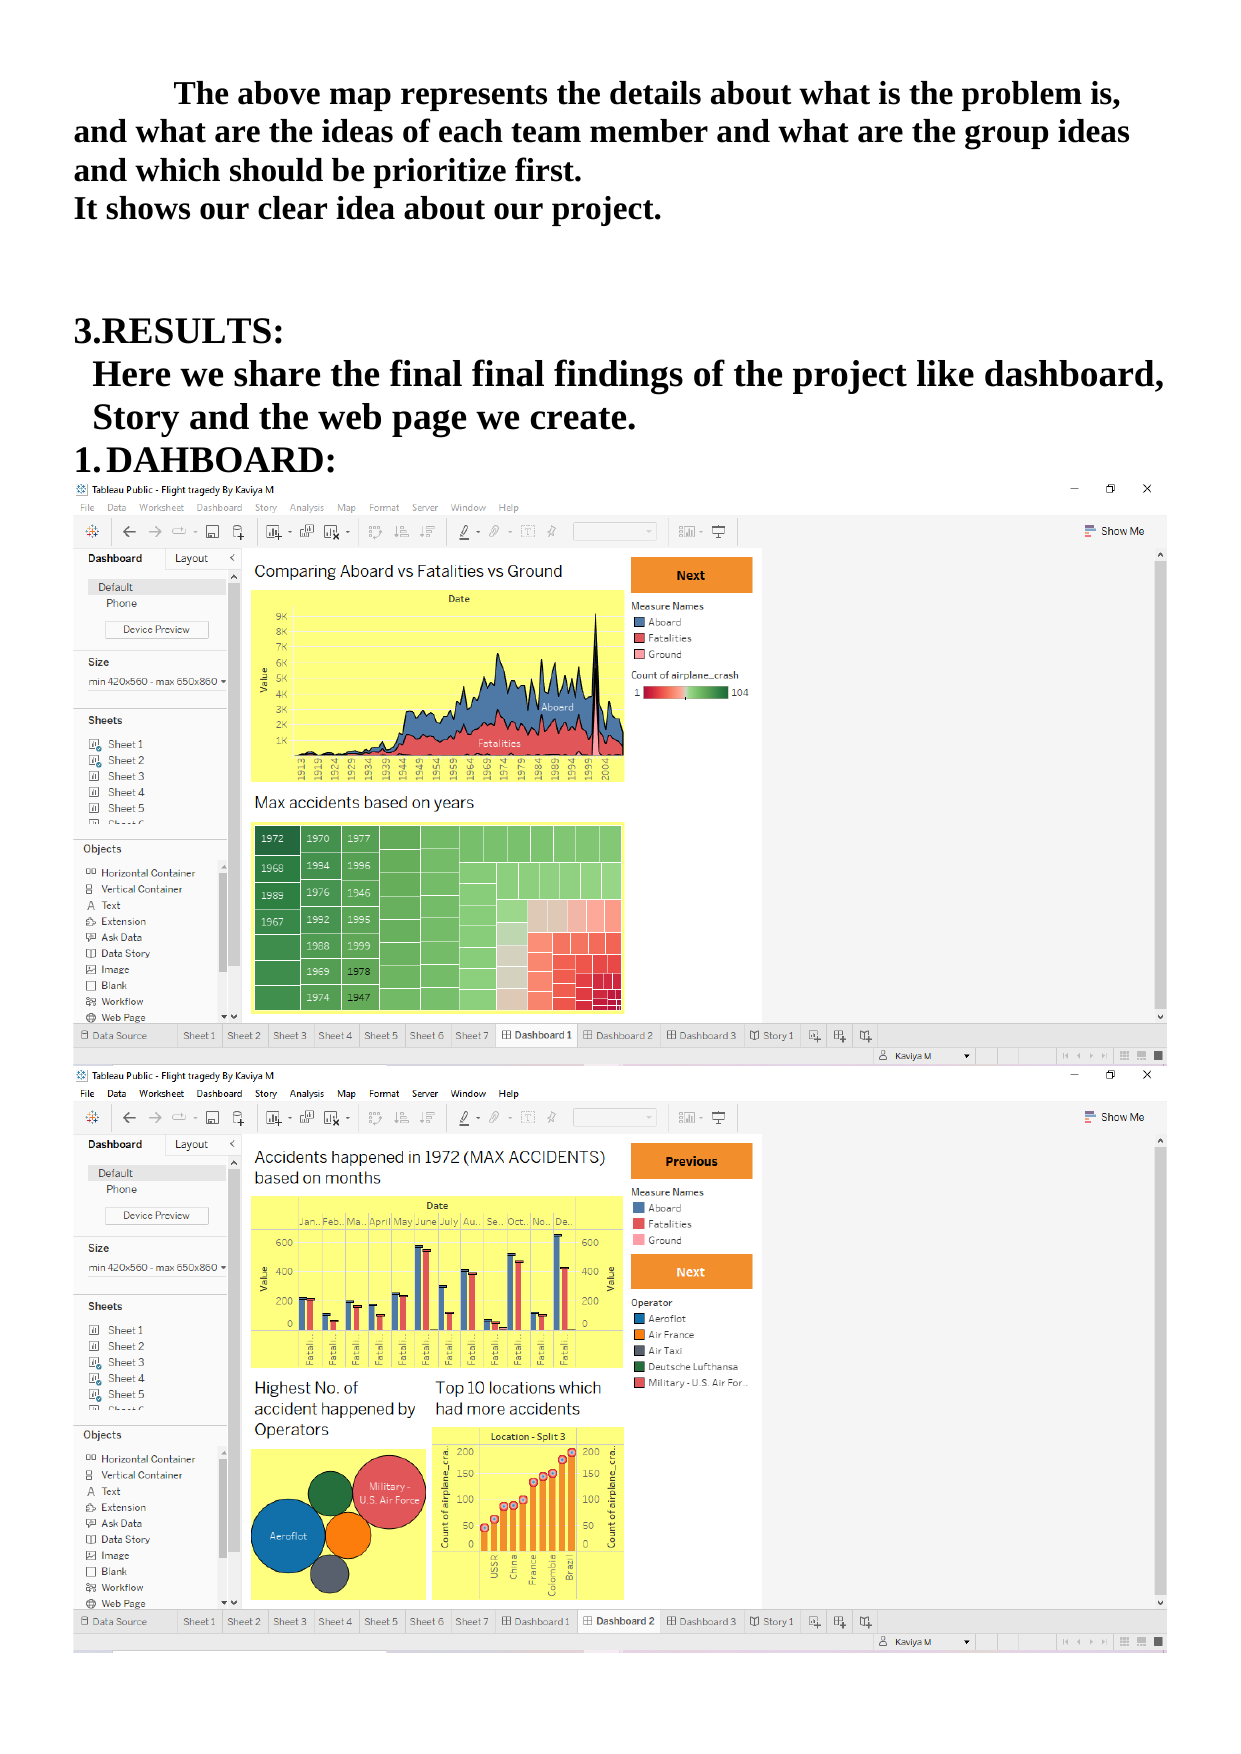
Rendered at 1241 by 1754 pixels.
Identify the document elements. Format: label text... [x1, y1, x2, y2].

text 3.RESULTS: [73, 308, 1167, 351]
text It shows our clear idea about our project. [73, 188, 1167, 227]
text Here we share the final final findings of the project like dashboard, Story and the web page we create. [73, 351, 1167, 437]
list DAHBOARD: [73, 437, 1167, 480]
text The above map represents the details about what is the problem is, and what are the ideas of each team member and what are the group ideas and which should be prioritize first. [73, 73, 1167, 188]
picture [73, 480, 1167, 1653]
